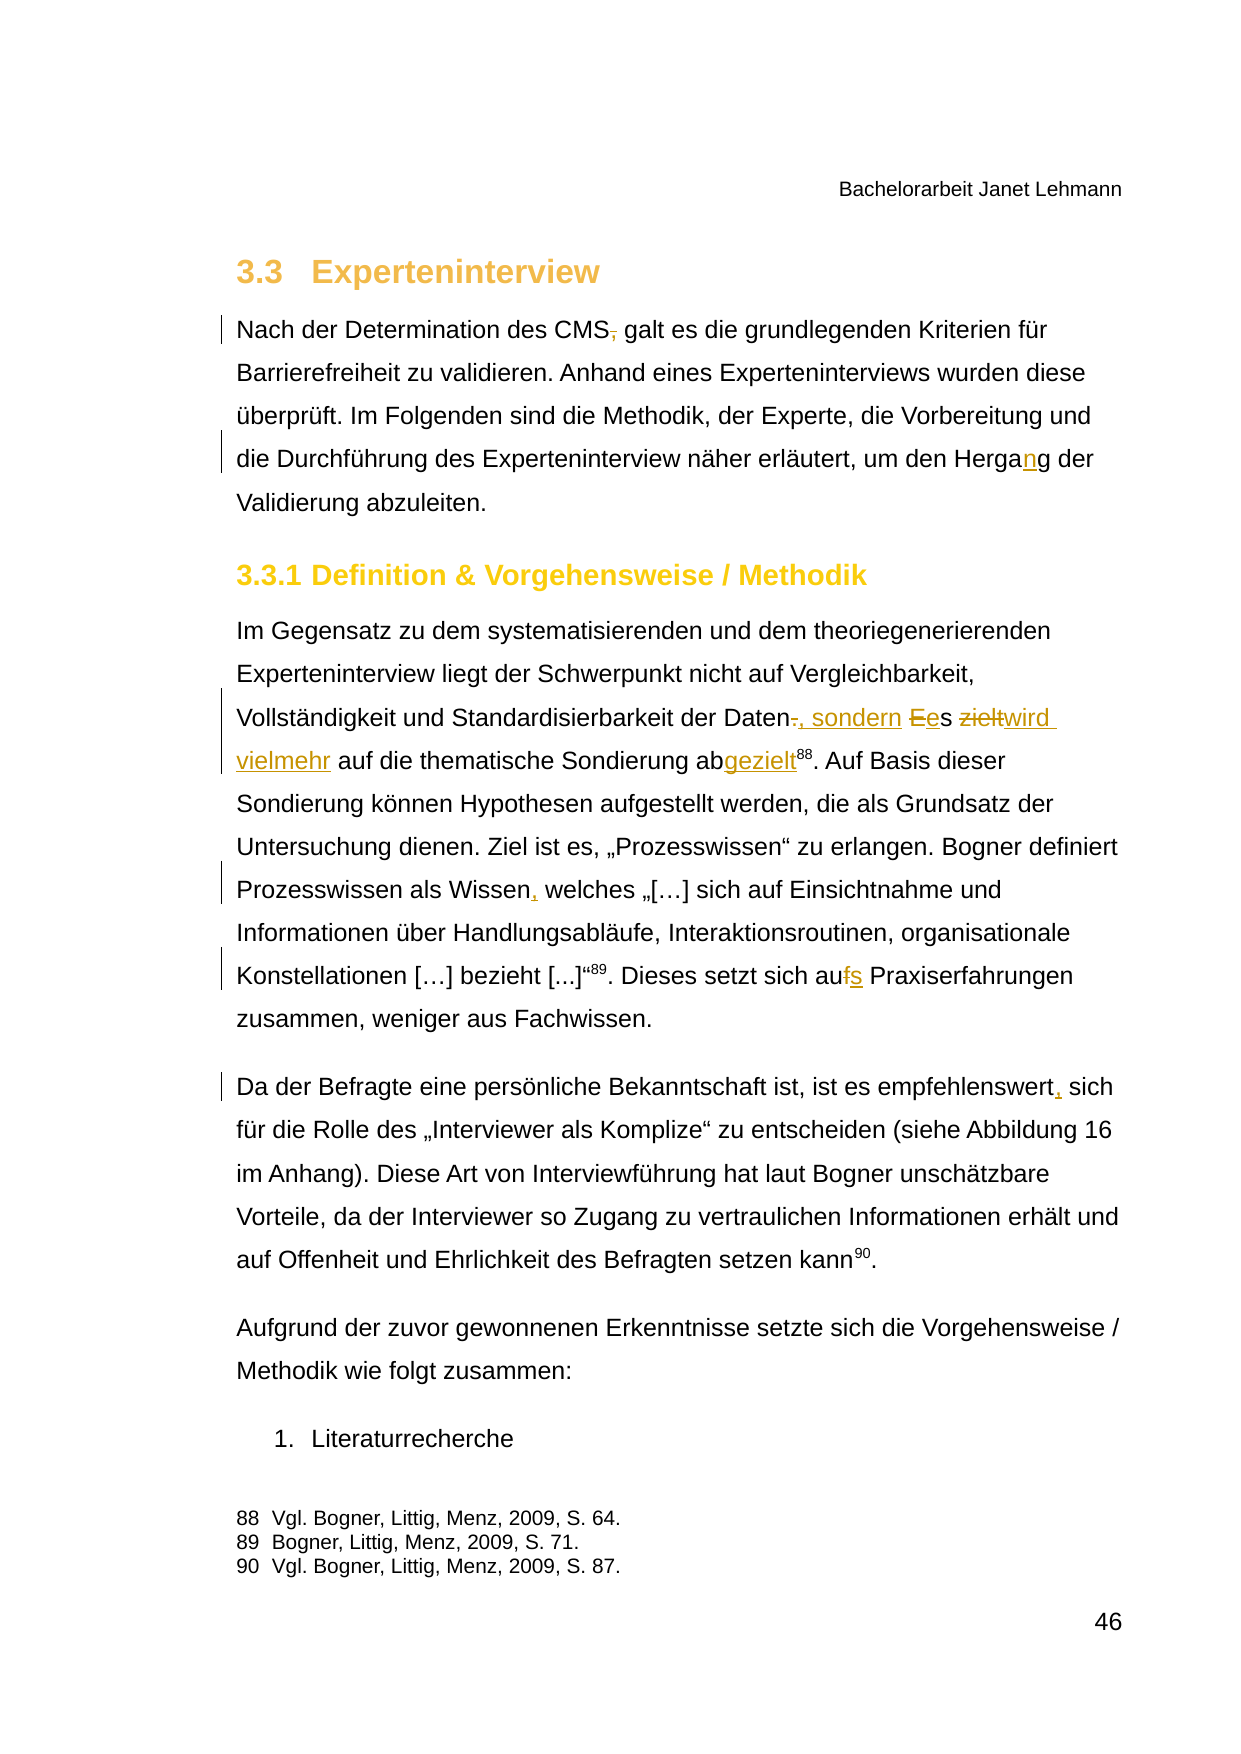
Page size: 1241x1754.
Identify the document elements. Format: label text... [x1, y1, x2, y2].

subtitle Experteninterview [236, 251, 1122, 290]
text Nach der Determination des CMS galt es die grundlegenden Kriterien für Barrierefreiheit zu validieren. Anhand eines Experteninterviews wurden diese überprüft. Im Folgenden sind die Methodik, der Experte, die Vorbereitung und die Durchführung des Experteninterview näher erläutert, um den Hergang der Validierung abzuleiten. [236, 315, 1122, 516]
text Im Gegensatz zu dem systematisierenden und dem theoriegenerierenden Experteninterview liegt der Schwerpunkt nicht auf Vergleichbarkeit, Vollständigkeit und Standardisierbarkeit der Daten, sondern es wird vielmehr auf die thematische Sondierung abgezielt. Auf Basis dieser Sondierung können Hypothesen aufgestellt werden, die als Grundsatz der Untersuchung dienen. Ziel ist es, „Prozesswissen“ zu erlangen. Bogner definiert Prozesswissen als Wissen, welches „[…] sich auf Einsichtnahme und Informationen über Handlungsabläufe, Interaktionsroutinen, organisationale Konstellationen […] bezieht [...]“. Dieses setzt sich aus Praxiserfahrungen zusammen, weniger aus Fachwissen. [236, 616, 1122, 1033]
list Literaturrecherche [274, 1424, 1122, 1452]
subtitle Definition & Vorgehensweise / Methodik [236, 558, 1122, 591]
text Vgl. Bogner, Littig, Menz, 2009, S. 87. [236, 1554, 1122, 1578]
text Aufgrund der zuvor gewonnenen Erkenntnisse setzte sich die Vorgehensweise / Methodik wie folgt zusammen: [236, 1313, 1122, 1384]
text Bogner, Littig, Menz, 2009, S. 71. [236, 1530, 1122, 1554]
text Vgl. Bogner, Littig, Menz, 2009, S. 64. [236, 1506, 1122, 1530]
text Da der Befragte eine persönliche Bekanntschaft ist, ist es empfehlenswert, sich für die Rolle des „Interviewer als Komplize“ zu entscheiden (siehe Abbildung 16 im Anhang). Diese Art von Interviewführung hat laut Bogner unschätzbare Vorteile, da der Interviewer so Zugang zu vertraulichen Informationen erhält und auf Offenheit und Ehrlichkeit des Befragten setzen kann. [236, 1072, 1122, 1273]
